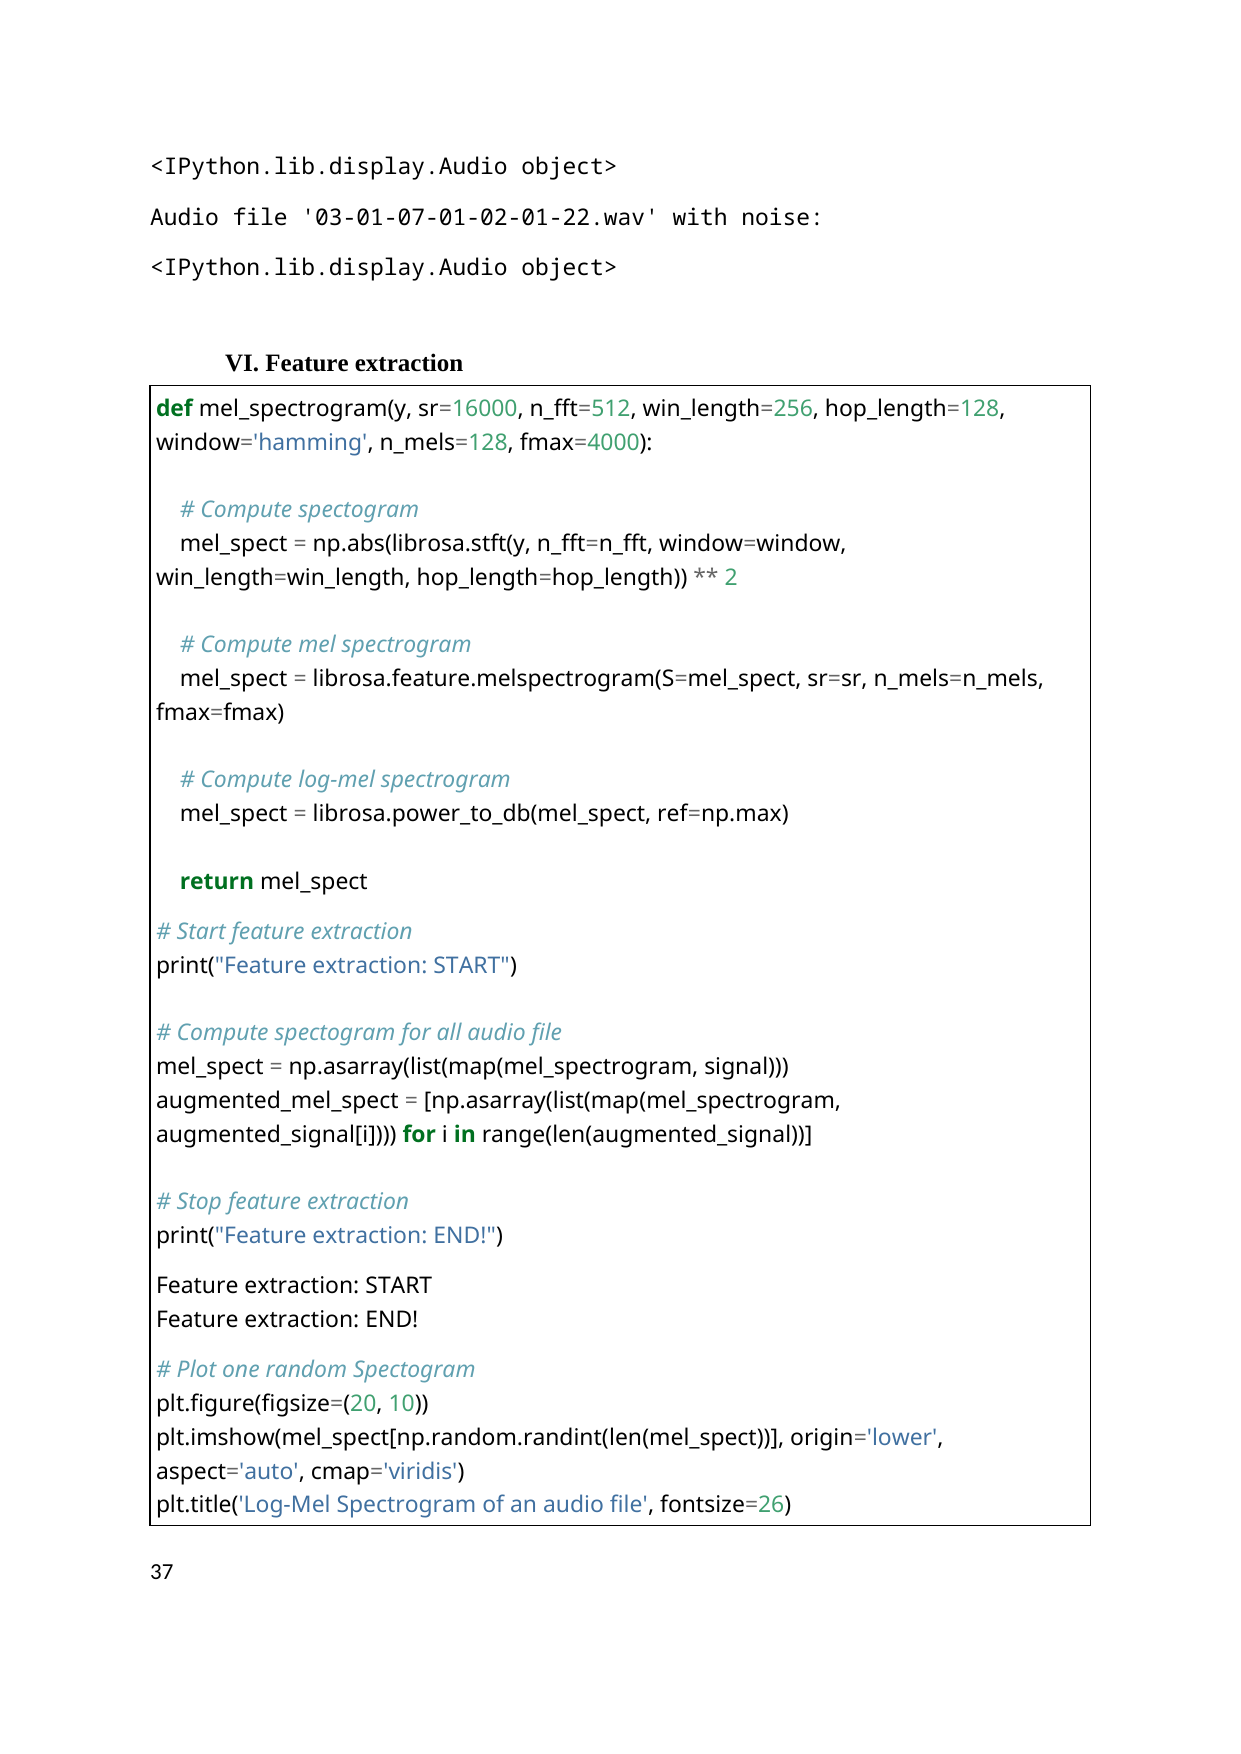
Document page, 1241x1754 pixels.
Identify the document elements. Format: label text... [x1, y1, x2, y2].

text Audio file '03-01-07-01-02-01-22.wav' with noise: [150, 200, 1090, 232]
text <IPython.lib.display.Audio object> [150, 150, 1090, 181]
subtitle VI. Feature extraction [150, 348, 1090, 377]
table_header def mel_spectrogram(y, sr=16000, n_fft=512, win_length=256, hop_length=128, window='hamming', n_mels=128, fmax=4000): # Compute spectogram mel_spect = np.abs(librosa.stft(y, n_fft=n_fft, window=window, win_length=win_length, hop_length=hop_length)) ** 2 # Compute mel spectrogram mel_spect = librosa.feature.melspectrogram(S=mel_spect, sr=sr, n_mels=n_mels, fmax=fmax) # Compute log-mel spectrogram mel_spect = librosa.power_to_db(mel_spect, ref=np.max) return mel_spect # Start feature extraction print("Feature extraction: START") # Compute spectogram for all audio file mel_spect = np.asarray(list(map(mel_spectrogram, signal))) augmented_mel_spect = [np.asarray(list(map(mel_spectrogram, augmented_signal[i]))) for i in range(len(augmented_signal))] # Stop feature extraction print("Feature extraction: END!") Feature extraction: START Feature extraction: END! # Plot one random Spectogram plt.figure(figsize=(20, 10)) plt.imshow(mel_spect[np.random.randint(len(mel_spect))], origin='lower', aspect='auto', cmap='viridis') plt.title('Log-Mel Spectrogram of an audio file', fontsize=26) [151, 386, 1090, 1525]
text <IPython.lib.display.Audio object> [150, 251, 1090, 282]
